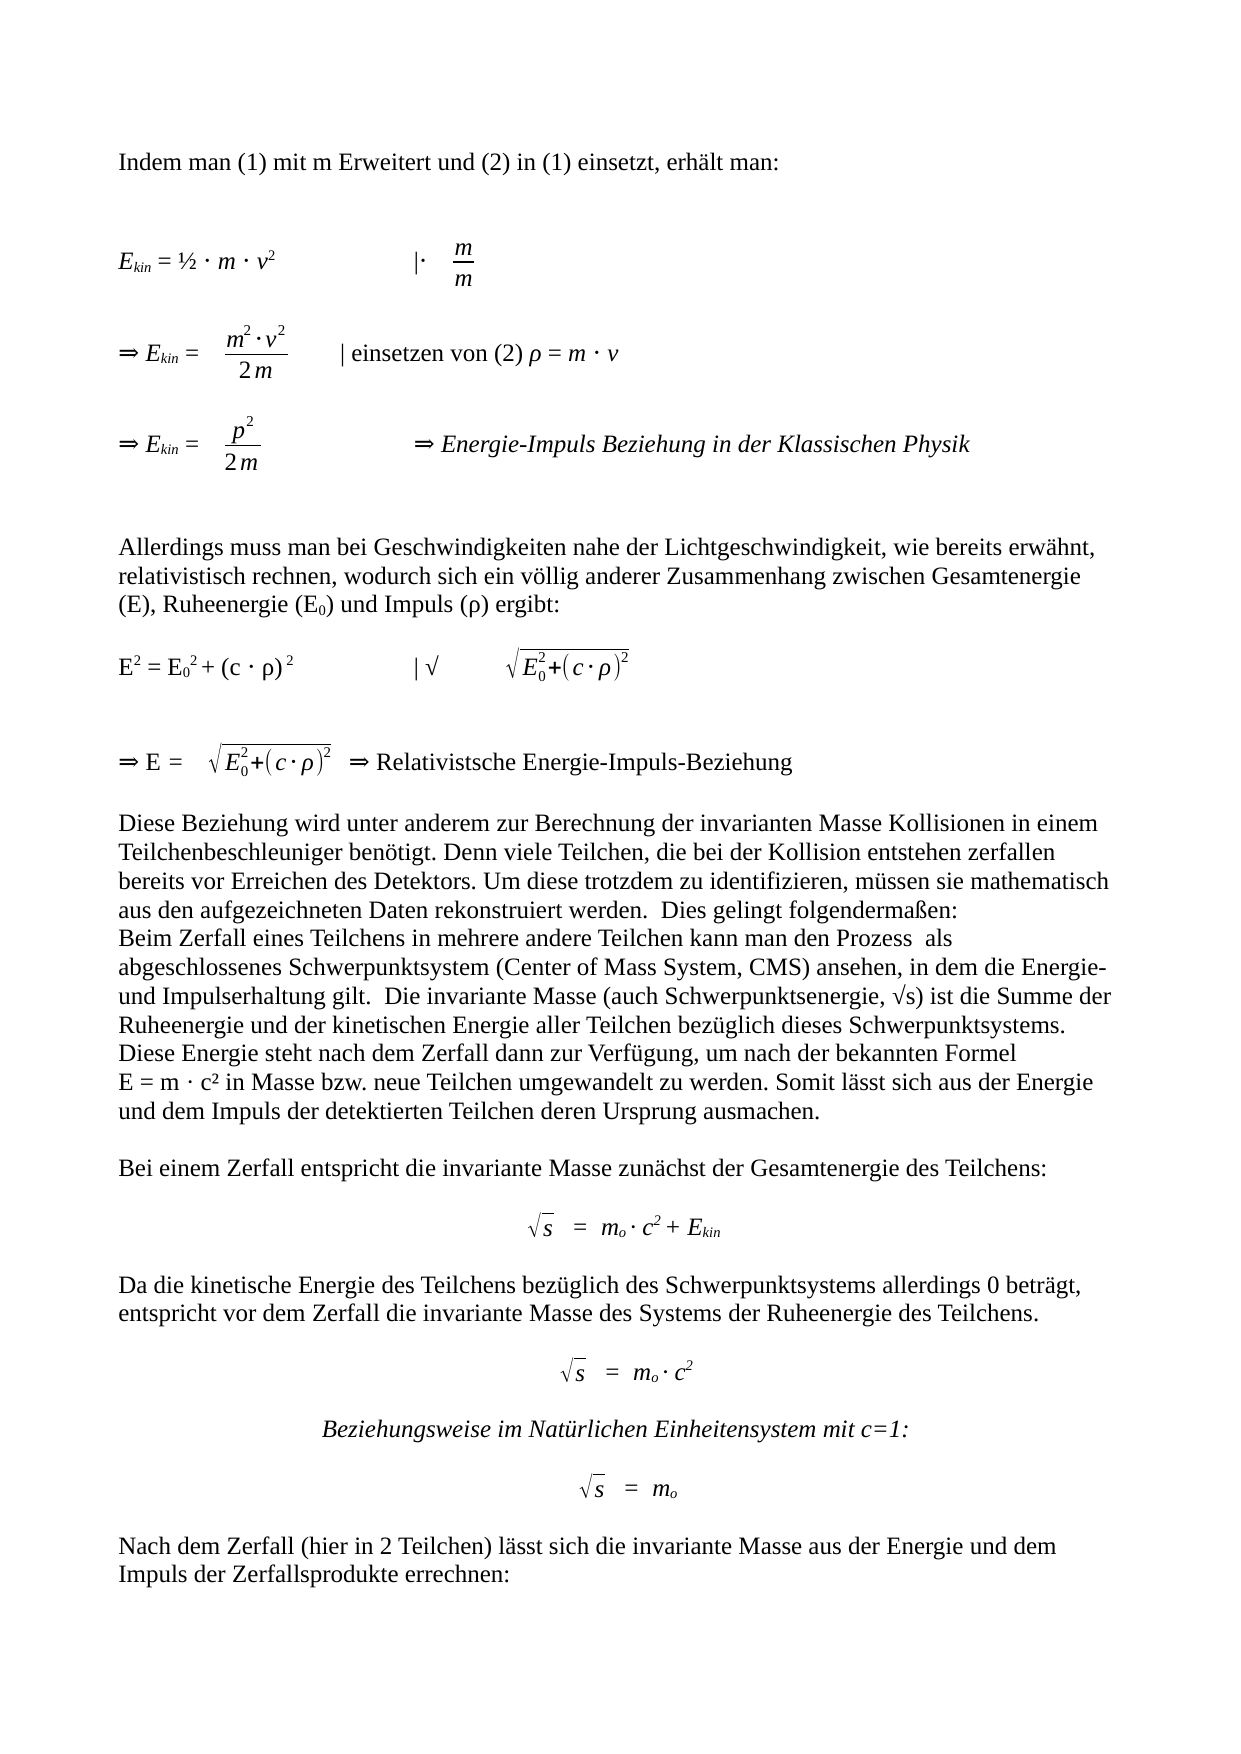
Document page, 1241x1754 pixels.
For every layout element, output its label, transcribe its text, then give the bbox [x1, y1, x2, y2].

text ⇒ E = ⇒ Relativistsche Energie-Impuls-Beziehung [118, 742, 1122, 780]
text Da die kinetische Energie des Teilchens bezüglich des Schwerpunktsystems allerdings 0 beträgt, entspricht vor dem Zerfall die invariante Masse des Systems der Ruheenergie des Teilchens. [118, 1270, 1122, 1327]
text Beim Zerfall eines Teilchens in mehrere andere Teilchen kann man den Prozess als abgeschlossenes Schwerpunktsystem (Center of Mass System, CMS) ansehen, in dem die Energie- und Impulserhaltung gilt. Die invariante Masse (auch Schwerpunktsenergie, √s) ist die Summe der Ruheenergie und der kinetischen Energie aller Teilchen bezüglich dieses Schwerpunktsystems. Diese Energie steht nach dem Zerfall dann zur Verfügung, um nach der bekannten Formel E = m · c² in Masse bzw. neue Teilchen umgewandelt zu werden. Somit lässt sich aus der Energie und dem Impuls der detektierten Teilchen deren Ursprung ausmachen. [118, 923, 1122, 1125]
text Nach dem Zerfall (hier in 2 Teilchen) lässt sich die invariante Masse aus der Energie und dem Impuls der Zerfallsprodukte errechnen: [118, 1531, 1122, 1588]
text ⇒ Ekin = ⇒ Energie-Impuls Beziehung in der Klassischen Physik [118, 412, 1122, 474]
text E2 = E02 + (c ⋅ ρ) 2 | √ [118, 647, 1122, 685]
text = mo ∙ c2 [118, 1356, 1122, 1386]
text = mo [118, 1472, 1122, 1502]
text = mo ∙ c2 + Ekin [118, 1211, 1122, 1241]
text Ekin = ½ ⋅ m ⋅ v2 |⋅ [118, 233, 1122, 292]
text Allerdings muss man bei Geschwindigkeiten nahe der Lichtgeschwindigkeit, wie bereits erwähnt, relativistisch rechnen, wodurch sich ein völlig anderer Zusammenhang zwischen Gesamtenergie (E), Ruheenergie (E0) und Impuls (ρ) ergibt: [118, 532, 1122, 618]
text Bei einem Zerfall entspricht die invariante Masse zunächst der Gesamtenergie des Teilchens: [118, 1153, 1122, 1182]
text Indem man (1) mit m Erweitert und (2) in (1) einsetzt, erhält man: [118, 147, 1122, 176]
text Diese Beziehung wird unter anderem zur Berechnung der invarianten Masse Kollisionen in einem Teilchenbeschleuniger benötigt. Denn viele Teilchen, die bei der Kollision entstehen zerfallen bereits vor Erreichen des Detektors. Um diese trotzdem zu identifizieren, müssen sie mathematisch aus den aufgezeichneten Daten rekonstruiert werden. Dies gelingt folgendermaßen: [118, 808, 1122, 923]
text ⇒ Ekin = | einsetzen von (2) ρ = m ⋅ v [118, 321, 1122, 383]
text Beziehungsweise im Natürlichen Einheitensystem mit c=1: [118, 1414, 1122, 1443]
